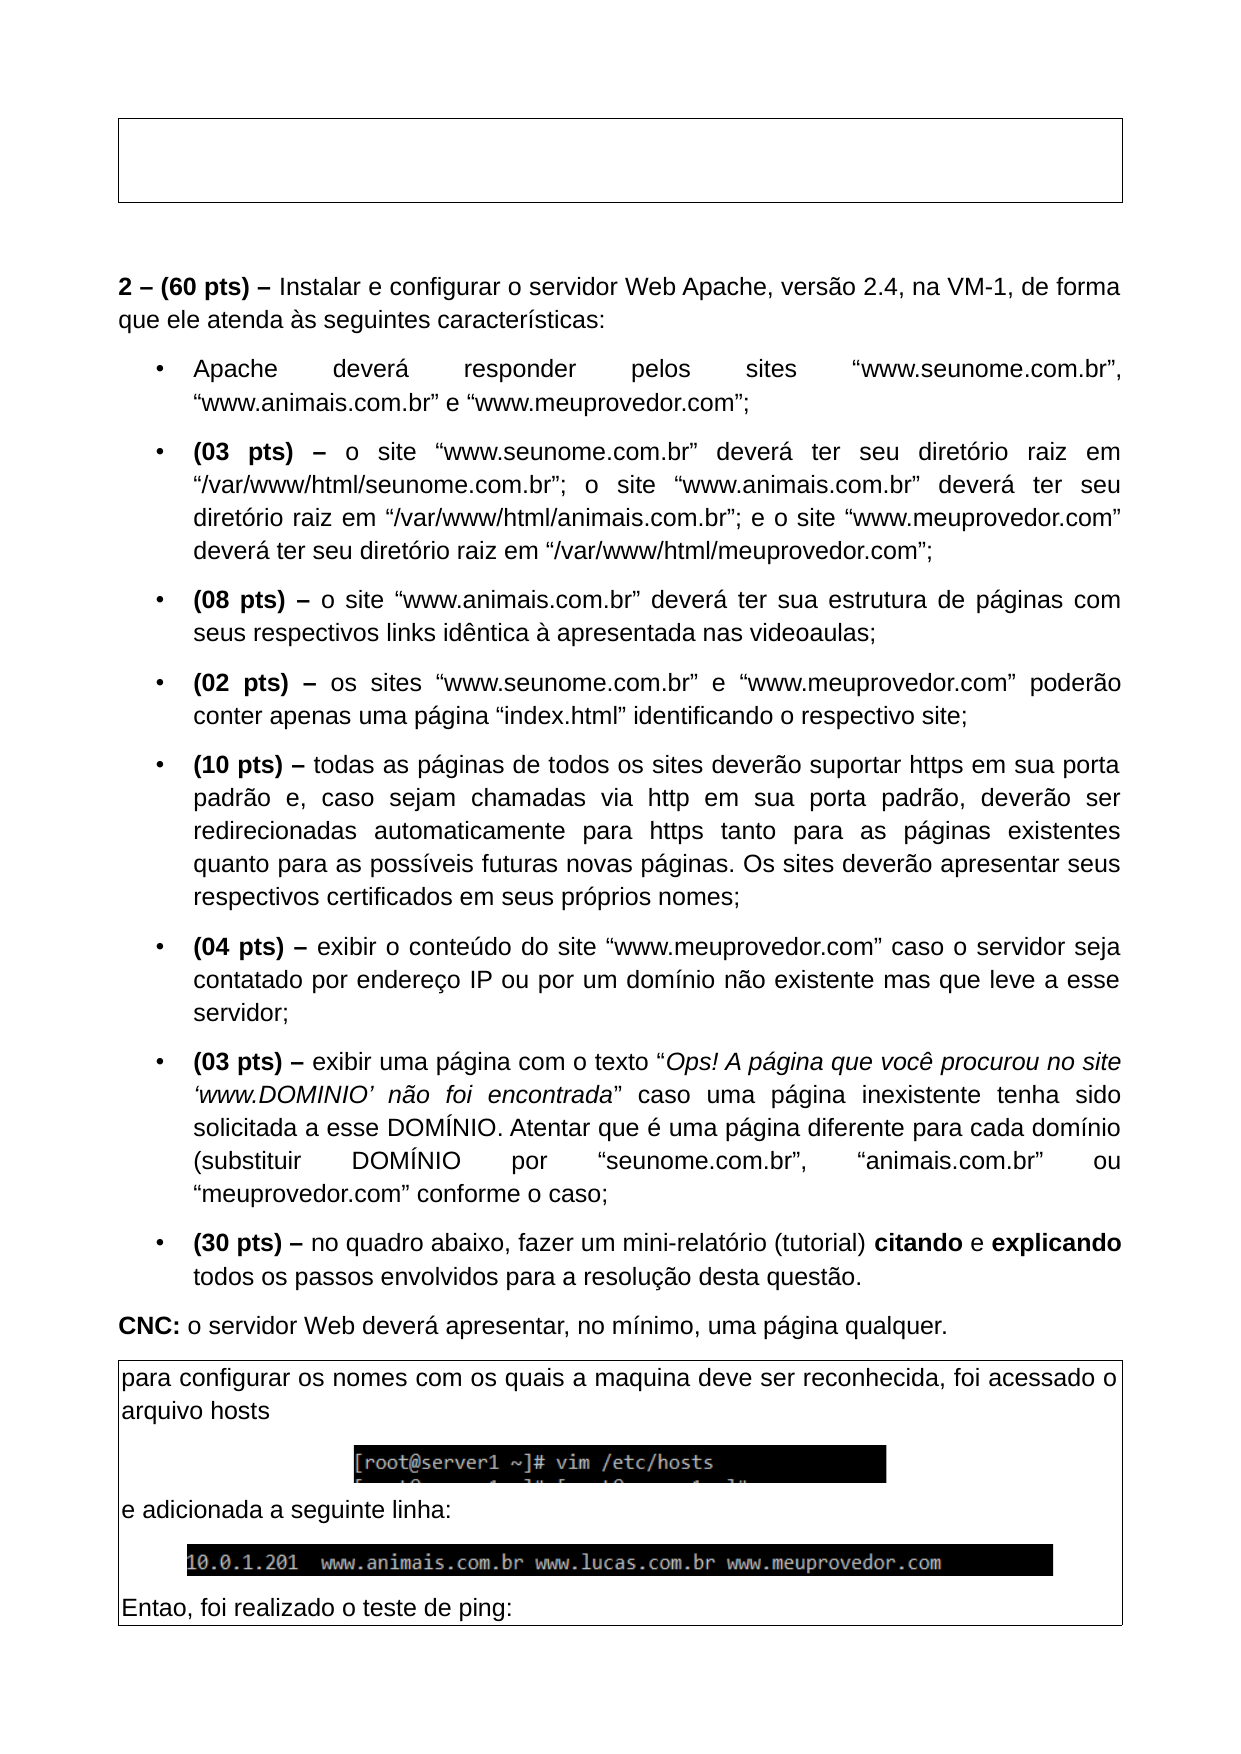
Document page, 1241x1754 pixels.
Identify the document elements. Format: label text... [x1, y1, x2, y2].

text CNC: o servidor Web deverá apresentar, no mínimo, uma página qualquer. [118, 1311, 1122, 1339]
picture [187, 1544, 1054, 1576]
list (08 pts) – o site “www.animais.com.br” deverá ter sua estrutura de páginas com seus respectivos links idêntica à apresentada nas videoaulas; [156, 585, 1122, 647]
text e adicionada a seguinte linha: [119, 1492, 1122, 1523]
list Apache deverá responder pelos sites “www.seunome.com.br”, “www.animais.com.br” e “www.meuprovedor.com”; [156, 354, 1122, 416]
list (10 pts) – todas as páginas de todos os sites deverão suportar https em sua porta padrão e, caso sejam chamadas via http em sua porta padrão, deverão ser redirecionadas automaticamente para https tanto para as páginas existentes quanto para as possíveis futuras novas páginas. Os sites deverão apresentar seus respectivos certificados em seus próprios nomes; [156, 750, 1122, 911]
list (02 pts) – os sites “www.seunome.com.br” e “www.meuprovedor.com” poderão conter apenas uma página “index.html” identificando o respectivo site; [156, 668, 1122, 729]
picture [353, 1445, 887, 1483]
list (04 pts) – exibir o conteúdo do site “www.meuprovedor.com” caso o servidor seja contatado por endereço IP ou por um domínio não existente mas que leve a esse servidor; [156, 932, 1122, 1026]
list (30 pts) – no quadro abaixo, fazer um mini-relatório (tutorial) citando e explicando todos os passos envolvidos para a resolução desta questão. [156, 1228, 1122, 1290]
list (03 pts) – o site “www.seunome.com.br” deverá ter seu diretório raiz em “/var/www/html/seunome.com.br”; o site “www.animais.com.br” deverá ter seu diretório raiz em “/var/www/html/animais.com.br”; e o site “www.meuprovedor.com” deverá ter seu diretório raiz em “/var/www/html/meuprovedor.com”; [156, 437, 1122, 565]
text para configurar os nomes com os quais a maquina deve ser reconhecida, foi acessado o arquivo hosts [119, 1361, 1122, 1425]
text 2 – (60 pts) – Instalar e configurar o servidor Web Apache, versão 2.4, na VM-1, de forma que ele atenda às seguintes características: [118, 272, 1122, 334]
text Entao, foi realizado o teste de ping: [119, 1590, 1122, 1625]
list (03 pts) – exibir uma página com o texto “Ops! A página que você procurou no site ‘www.DOMINIO’ não foi encontrada” caso uma página inexistente tenha sido solicitada a esse DOMÍNIO. Atentar que é uma página diferente para cada domínio (substituir DOMÍNIO por “seunome.com.br”, “animais.com.br” ou “meuprovedor.com” conforme o caso; [156, 1047, 1122, 1208]
